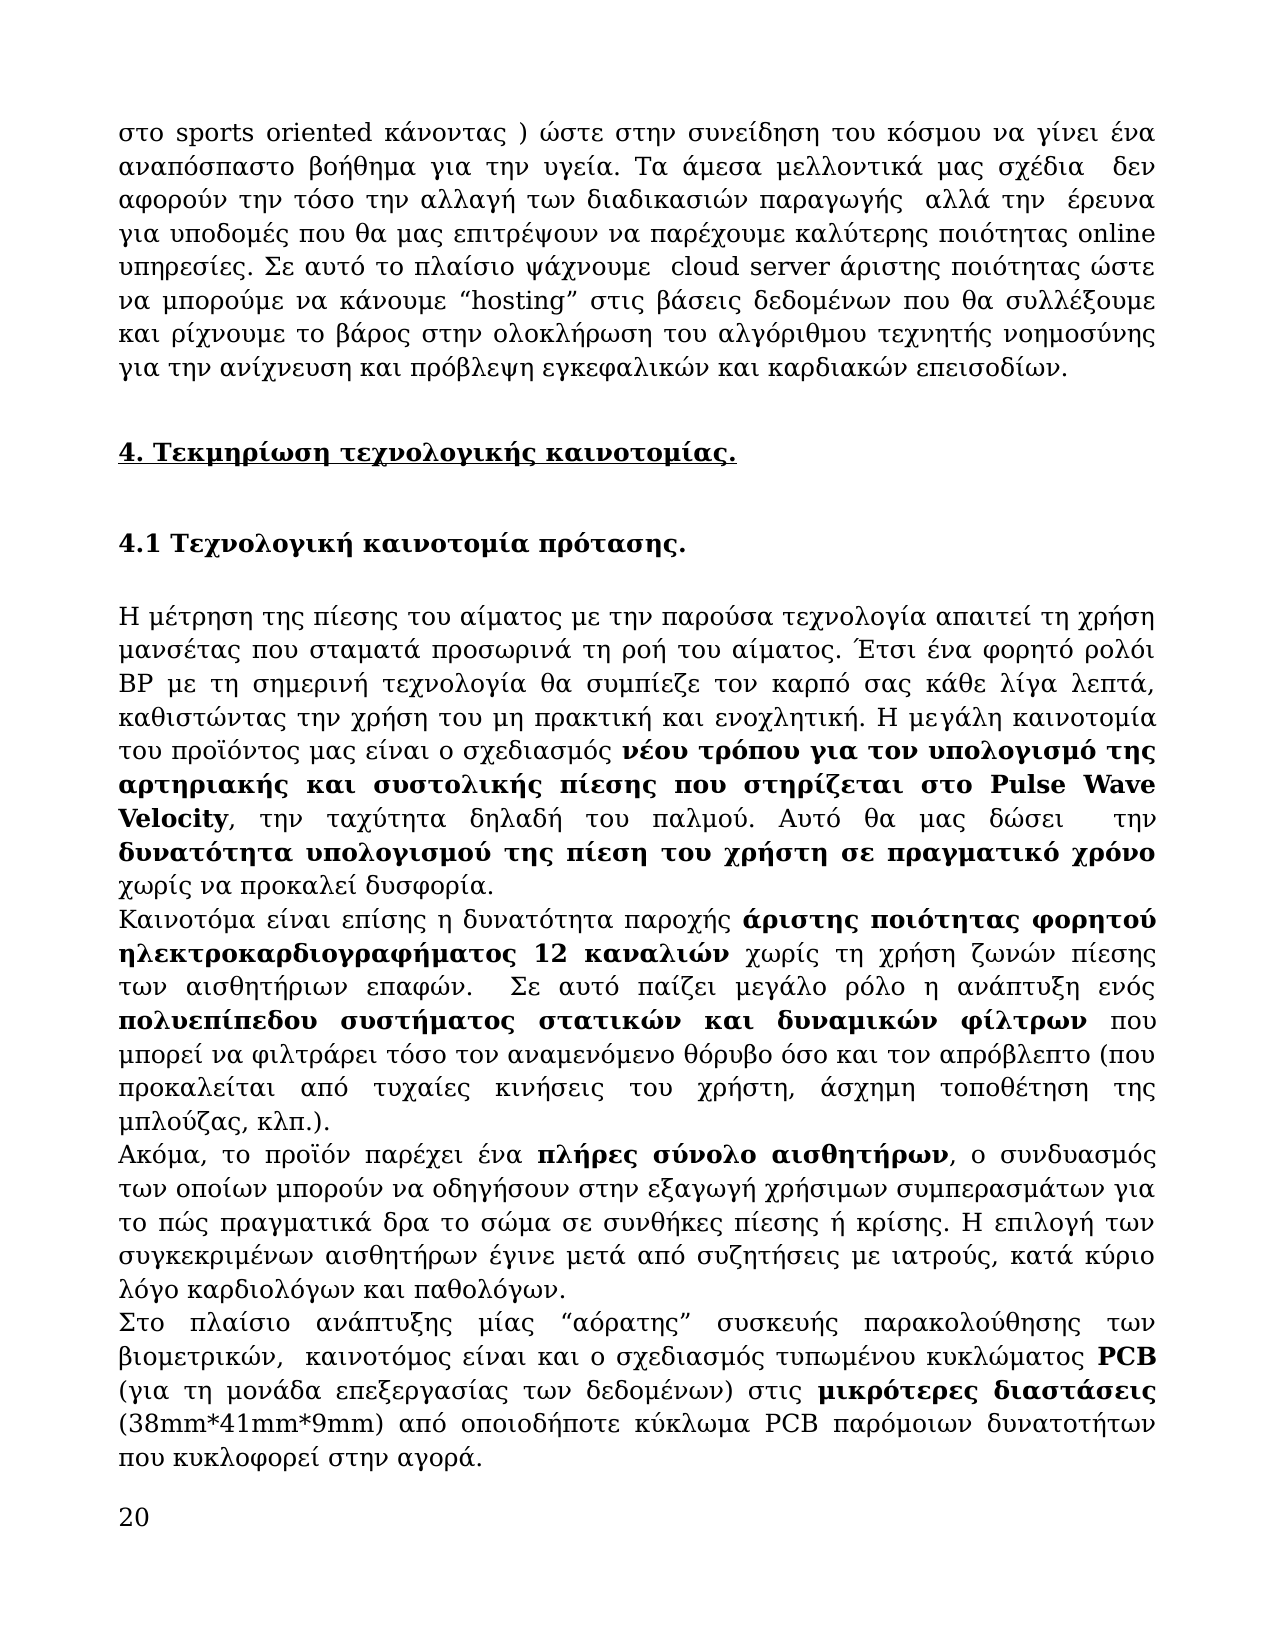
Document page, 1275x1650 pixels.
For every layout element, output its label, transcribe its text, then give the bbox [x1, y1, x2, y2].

text Καινοτόμα είναι επίσης η δυνατότητα παροχής άριστης ποιότητας φορητού ηλεκτροκαρδιογραφήματος 12 καναλιών χωρίς τη χρήση ζωνών πίεσης των αισθητήριων επαφών. Σε αυτό παίζει μεγάλο ρόλο η ανάπτυξη ενός πολυεπίπεδου συστήματος στατικών και δυναμικών φίλτρων που μπορεί να φιλτράρει τόσο τον αναμενόμενο θόρυβο όσο και τον απρόβλεπτο (που προκαλείται από τυχαίες κινήσεις του χρήστη, άσχημη τοποθέτηση της μπλούζας, κλπ.). [118, 905, 1157, 1136]
text 4. Τεκμηρίωση τεχνολογικής καινοτομίας. [118, 438, 1157, 467]
text Ακόμα, το προϊόν παρέχει ένα πλήρες σύνολο αισθητήρων, ο συνδυασμός των οποίων μπορούν να οδηγήσουν στην εξαγωγή χρήσιμων συμπερασμάτων για το πώς πραγματικά δρα το σώμα σε συνθήκες πίεσης ή κρίσης. Η επιλογή των συγκεκριμένων αισθητήρων έγινε μετά από συζητήσεις με ιατρούς, κατά κύριο λόγο καρδιολόγων και παθολόγων. [118, 1140, 1157, 1304]
text Στο πλαίσιο ανάπτυξης μίας “αόρατης” συσκευής παρακολούθησης των βιομετρικών, καινοτόμος είναι και ο σχεδιασμός τυπωμένου κυκλώματος PCB (για τη μονάδα επεξεργασίας των δεδομένων) στις μικρότερες διαστάσεις (38mm*41mm*9mm) από οποιοδήποτε κύκλωμα PCB παρόμοιων δυνατοτήτων που κυκλοφορεί στην αγορά. [118, 1308, 1157, 1472]
text στο sports oriented κάνοντας ) ώστε στην συνείδηση του κόσμου να γίνει ένα αναπόσπαστο βοήθημα για την υγεία. Τα άμεσα μελλοντικά μας σχέδια δεν αφορούν την τόσο την αλλαγή των διαδικασιών παραγωγής αλλά την έρευνα για υποδομές που θα μας επιτρέψουν να παρέχουμε καλύτερης ποιότητας online υπηρεσίες. Σε αυτό το πλαίσιο ψάχνουμε cloud server άριστης ποιότητας ώστε να μπορούμε να κάνουμε “hosting” στις βάσεις δεδομένων που θα συλλέξουμε και ρίχνουμε το βάρος στην ολοκλήρωση του αλγόριθμου τεχνητής νοημοσύνης για την ανίχνευση και πρόβλεψη εγκεφαλικών και καρδιακών επεισοδίων. [118, 118, 1157, 382]
text Η μέτρηση της πίεσης του αίματος με την παρούσα τεχνολογία απαιτεί τη χρήση μανσέτας που σταματά προσωρινά τη ροή του αίματος. Έτσι ένα φορητό ρολόι BP με τη σημερινή τεχνολογία θα συμπίεζε τον καρπό σας κάθε λίγα λεπτά, καθιστώντας την χρήση του μη πρακτική και ενοχλητική. Η μεγάλη καινοτομία του προϊόντος μας είναι ο σχεδιασμός νέου τρόπου για τον υπολογισμό της αρτηριακής και συστολικής πίεσης που στηρίζεται στο Pulse Wave Velocity, την ταχύτητα δηλαδή του παλμού. Αυτό θα μας δώσει την δυνατότητα υπολογισμού της πίεση του χρήστη σε πραγματικό χρόνο χωρίς να προκαλεί δυσφορία. [118, 602, 1157, 901]
text 4.1 Τεχνολογική καινοτομία πρότασης. [118, 529, 1157, 558]
